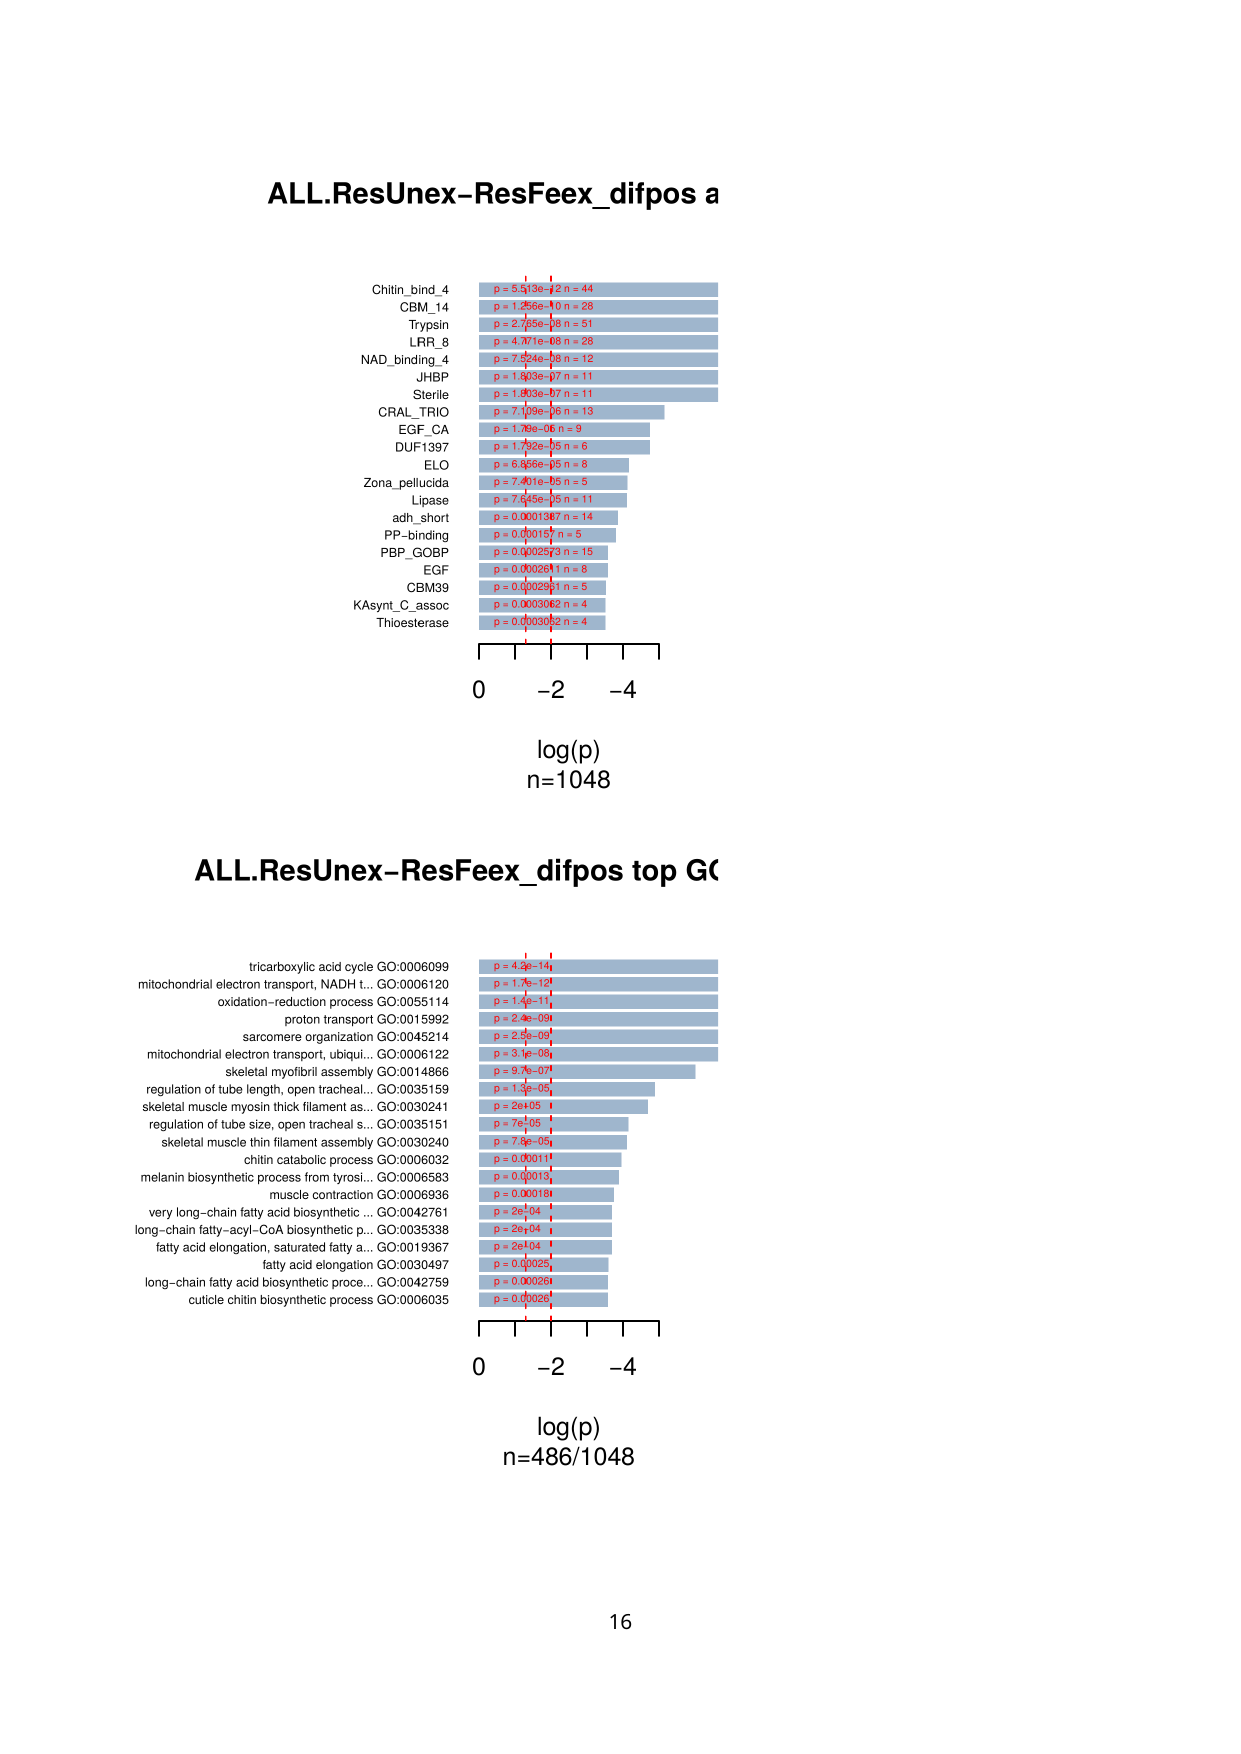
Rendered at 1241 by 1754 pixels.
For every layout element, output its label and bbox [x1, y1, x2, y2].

picture [118, 796, 719, 1471]
picture [118, 118, 719, 794]
